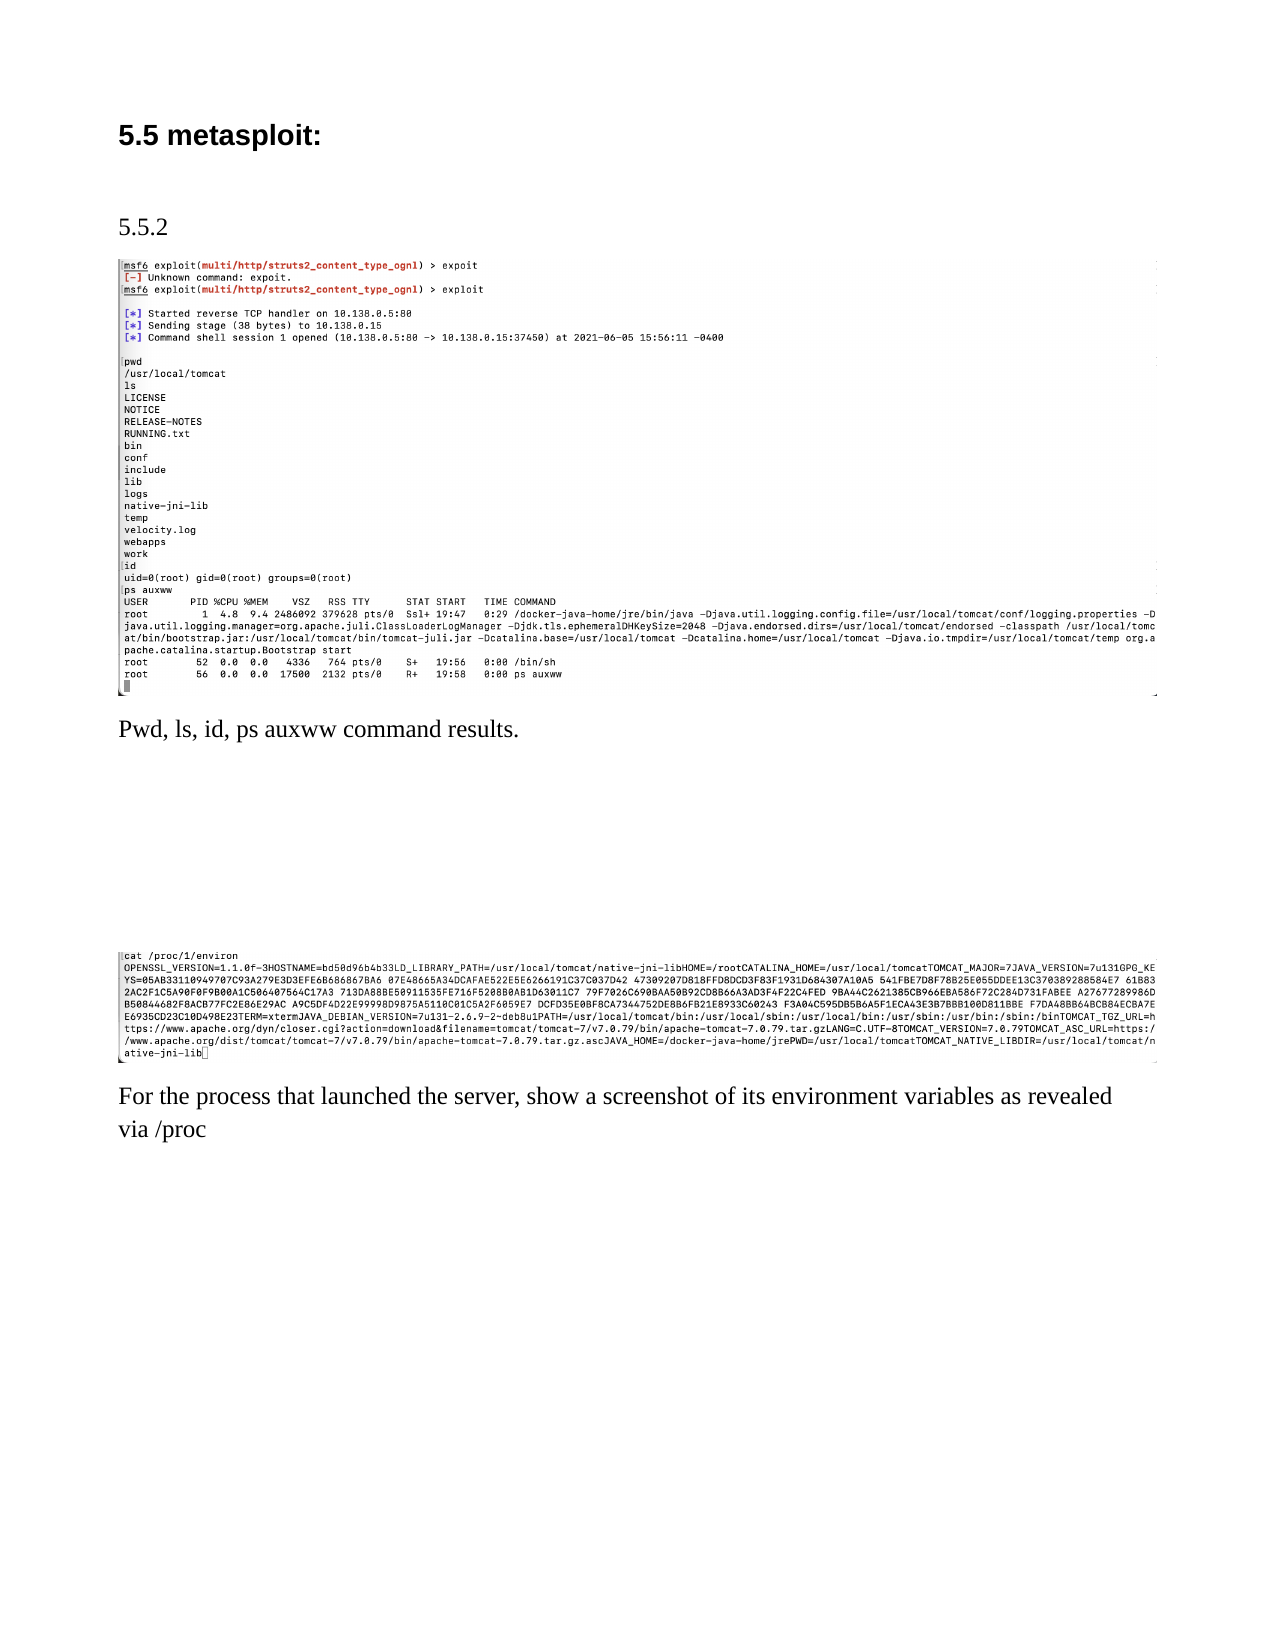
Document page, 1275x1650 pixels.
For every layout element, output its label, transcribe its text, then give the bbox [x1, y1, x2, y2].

picture [118, 259, 1157, 696]
subtitle 5.5 metasploit: [118, 118, 1157, 152]
text For the process that launched the server, show a screenshot of its environment variables as revealed via /proc [118, 1081, 1157, 1143]
text 5.5.2 [118, 212, 1157, 241]
text Pwd, ls, id, ps auxww command results. [118, 714, 1157, 743]
picture [118, 952, 1157, 1063]
